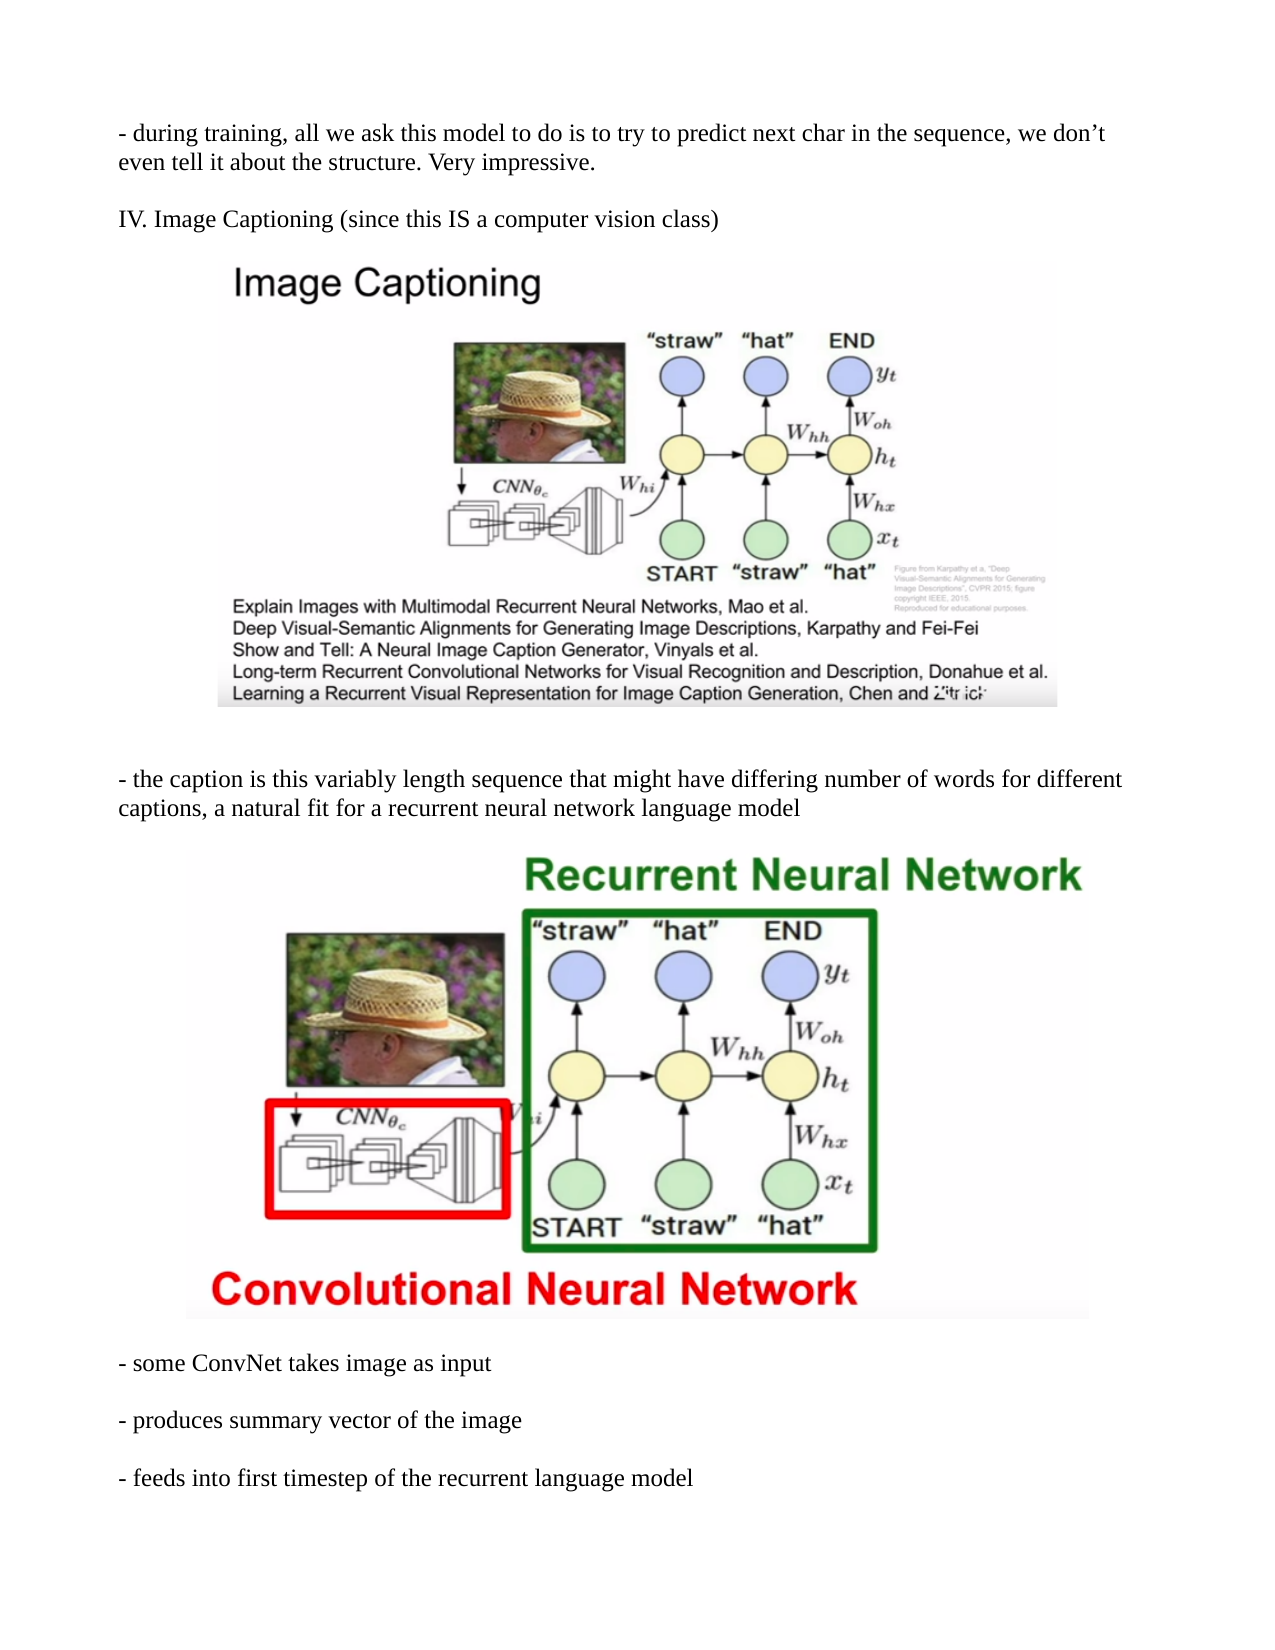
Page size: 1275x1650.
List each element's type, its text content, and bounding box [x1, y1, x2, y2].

text - feeds into first timestep of the recurrent language model [118, 1463, 1157, 1491]
text IV. Image Captioning (since this IS a computer vision class) [118, 204, 1157, 233]
text - during training, all we ask this model to do is to try to predict next char in the sequence, we don’t even tell it about the structure. Very impressive. [118, 118, 1157, 176]
picture [217, 261, 1058, 707]
text - the caption is this variably length sequence that might have differing number of words for different captions, a natural fit for a recurrent neural network language model [118, 764, 1157, 822]
text - some ConvNet takes image as input [118, 1348, 1157, 1376]
picture [186, 850, 1090, 1319]
text - produces summary vector of the image [118, 1405, 1157, 1434]
